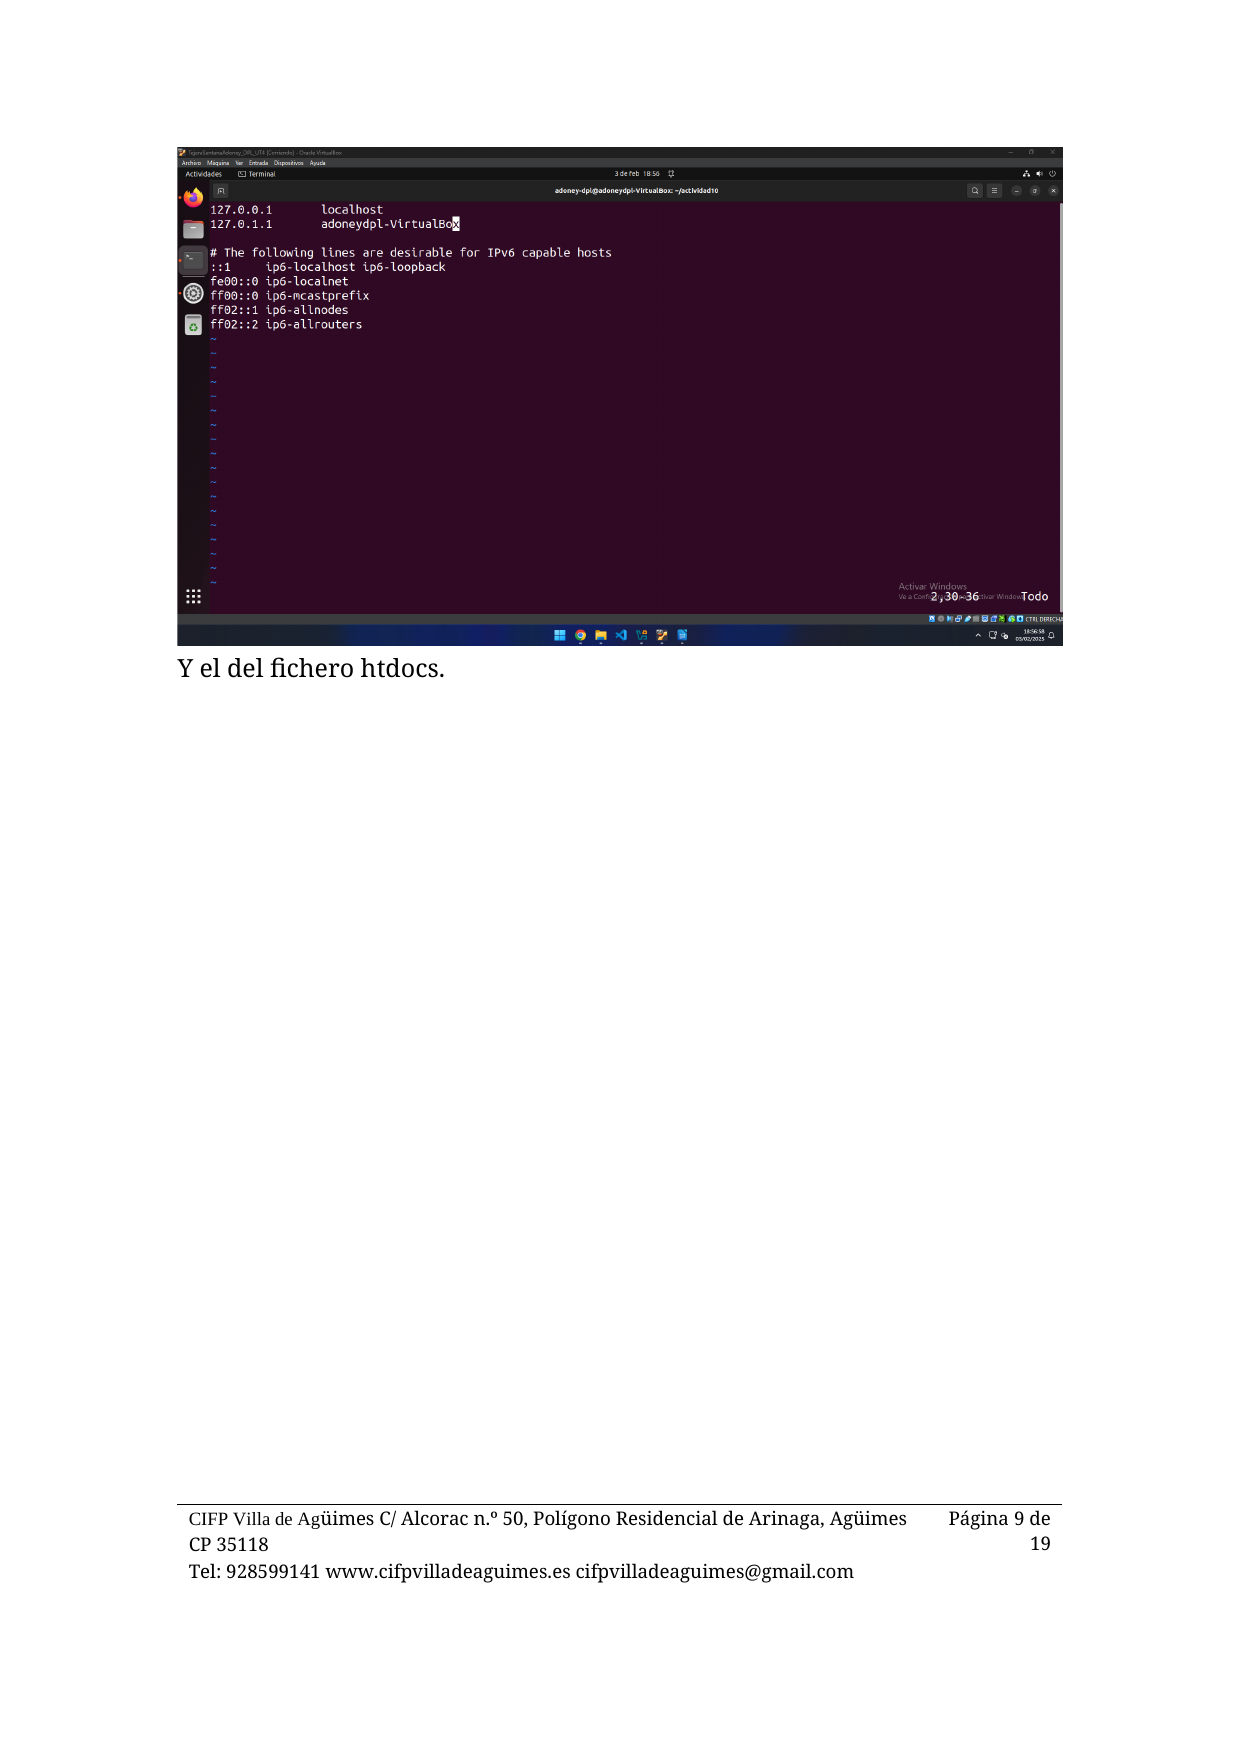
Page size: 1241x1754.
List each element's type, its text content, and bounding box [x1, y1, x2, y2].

text Y el del fichero htdocs. [177, 646, 1063, 685]
picture [177, 147, 1063, 646]
